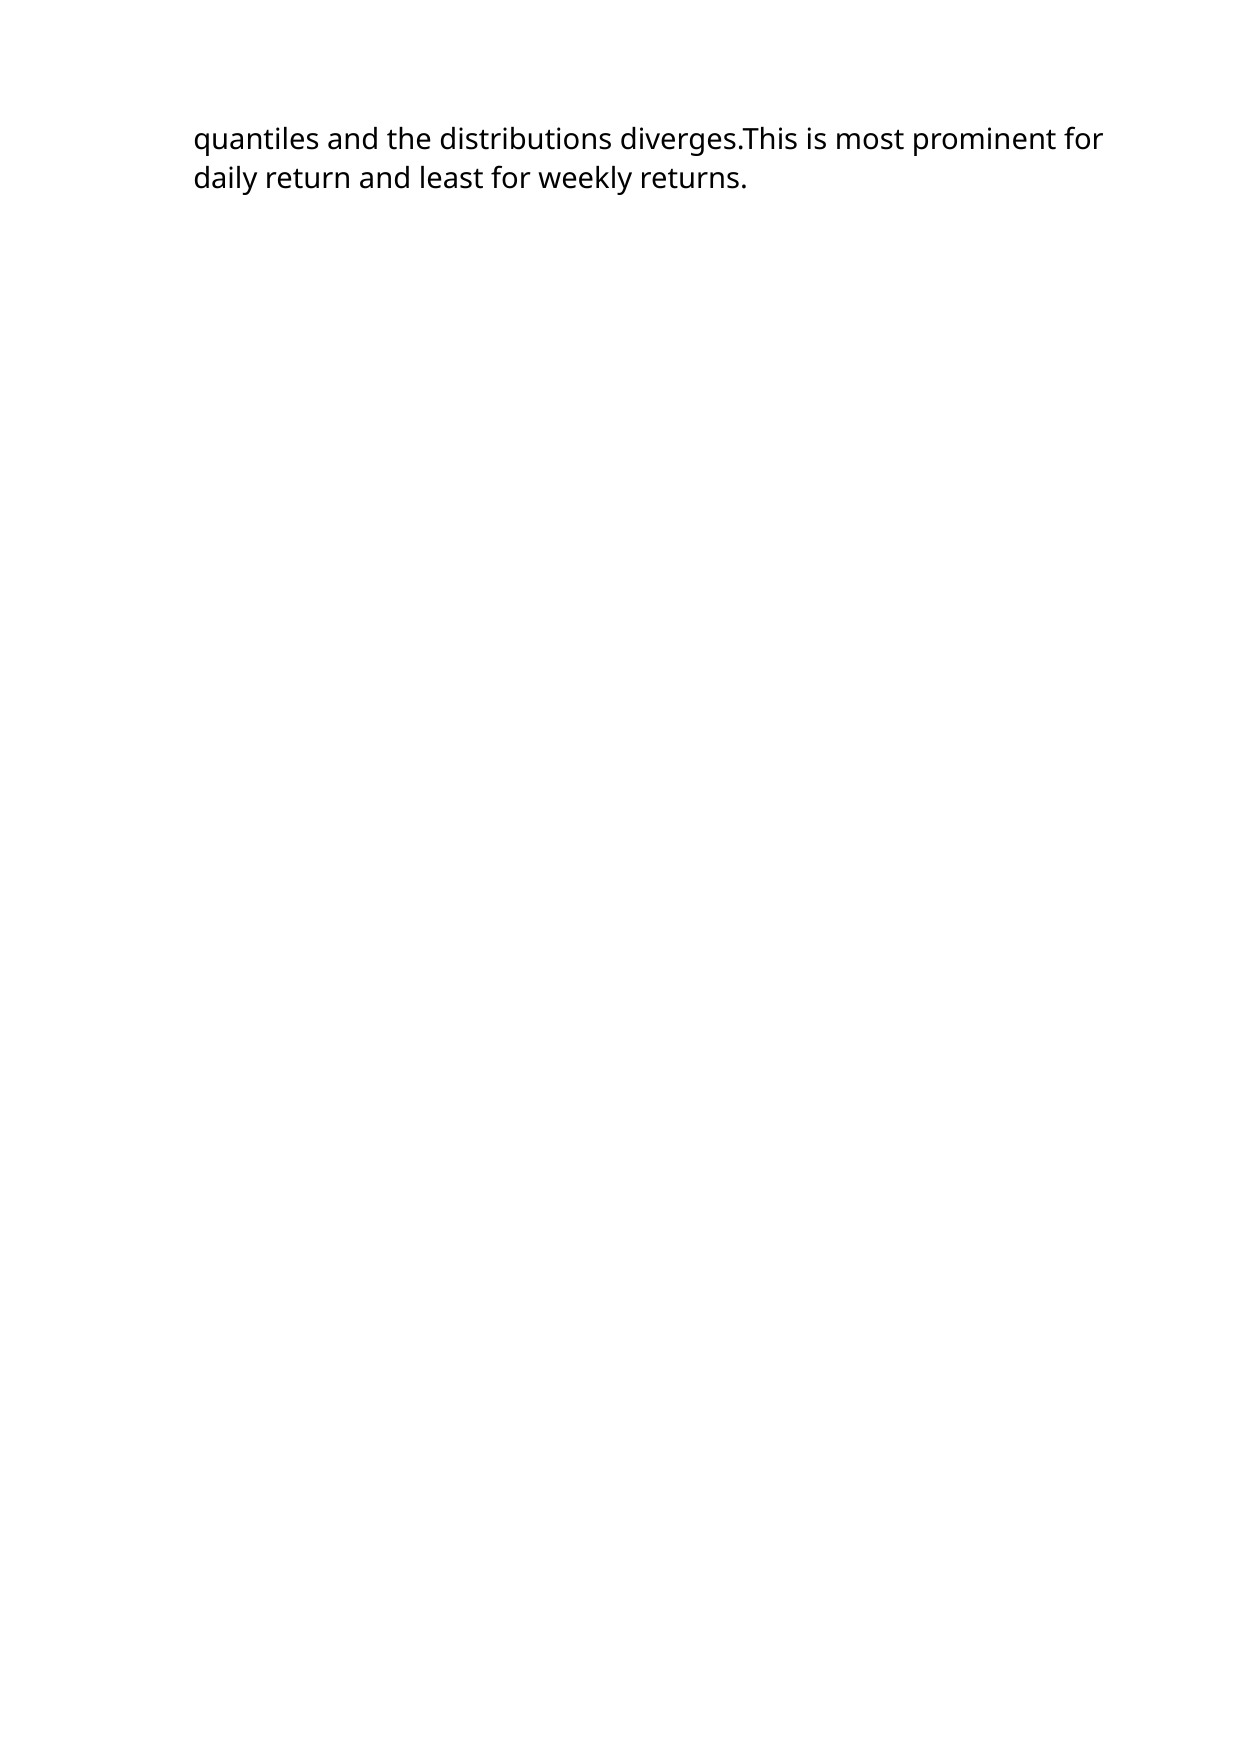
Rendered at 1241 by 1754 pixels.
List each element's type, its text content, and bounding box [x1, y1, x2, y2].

list quantiles and the distributions diverges.This is most prominent for daily return and least for weekly returns. [156, 118, 1122, 197]
